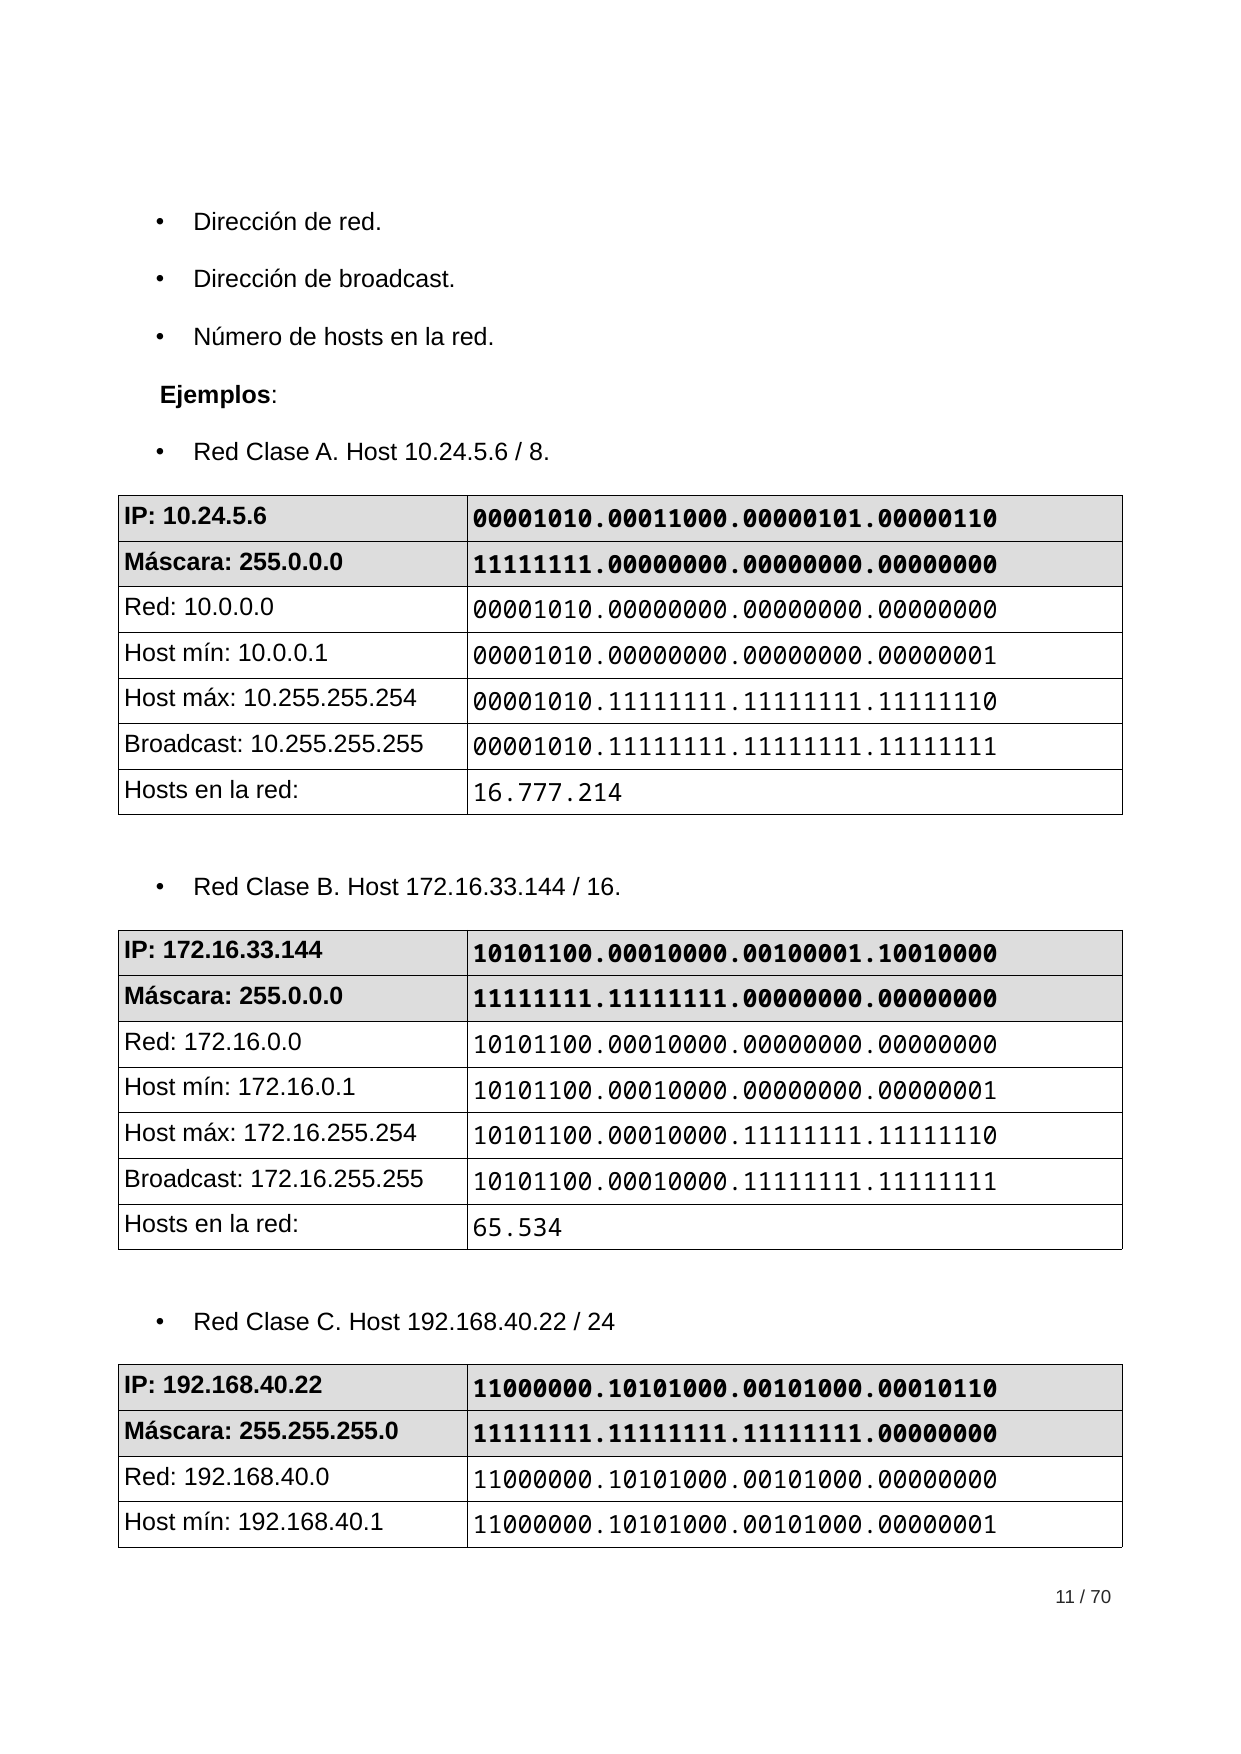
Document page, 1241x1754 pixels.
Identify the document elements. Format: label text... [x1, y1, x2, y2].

table_cell Hosts en la red: [119, 770, 467, 814]
table_cell Máscara: 255.0.0.0 [119, 542, 467, 586]
table_cell 11000000.10101000.00101000.00000000 [468, 1457, 1122, 1501]
table_header IP: 10.24.5.6 [119, 496, 467, 541]
table_cell 11111111.11111111.00000000.00000000 [468, 976, 1122, 1021]
table_cell Máscara: 255.255.255.0 [119, 1411, 467, 1456]
table_cell Broadcast: 172.16.255.255 [119, 1159, 467, 1203]
table_header 11000000.10101000.00101000.00010110 [468, 1365, 1122, 1410]
table_cell 16.777.214 [468, 770, 1122, 814]
text Ejemplos: [118, 380, 1122, 408]
table_cell 00001010.11111111.11111111.11111111 [468, 724, 1122, 769]
list Dirección de red. [156, 207, 1122, 236]
list Red Clase C. Host 192.168.40.22 / 24 [156, 1307, 1122, 1336]
list Red Clase A. Host 10.24.5.6 / 8. [156, 437, 1122, 466]
table_cell 10101100.00010000.00000000.00000000 [468, 1022, 1122, 1067]
table_cell Red: 10.0.0.0 [119, 587, 467, 632]
table_cell 65.534 [468, 1205, 1122, 1249]
table_cell 11111111.11111111.11111111.00000000 [468, 1411, 1122, 1456]
table_cell 00001010.00000000.00000000.00000001 [468, 633, 1122, 677]
table_cell 10101100.00010000.11111111.11111111 [468, 1159, 1122, 1203]
table_cell Red: 172.16.0.0 [119, 1022, 467, 1067]
list Red Clase B. Host 172.16.33.144 / 16. [156, 872, 1122, 901]
table_cell 11111111.00000000.00000000.00000000 [468, 542, 1122, 586]
table_header IP: 172.16.33.144 [119, 931, 467, 975]
table_cell 00001010.11111111.11111111.11111110 [468, 679, 1122, 723]
list Número de hosts en la red. [156, 322, 1122, 351]
table_cell Host máx: 172.16.255.254 [119, 1113, 467, 1158]
table_cell Broadcast: 10.255.255.255 [119, 724, 467, 769]
table_cell 00001010.00000000.00000000.00000000 [468, 587, 1122, 632]
table_header 00001010.00011000.00000101.00000110 [468, 496, 1122, 541]
table_cell 10101100.00010000.11111111.11111110 [468, 1113, 1122, 1158]
table_cell Host mín: 192.168.40.1 [119, 1502, 467, 1547]
table_cell Red: 192.168.40.0 [119, 1457, 467, 1501]
table_cell Host mín: 172.16.0.1 [119, 1068, 467, 1112]
table_header 10101100.00010000.00100001.10010000 [468, 931, 1122, 975]
table_cell Host mín: 10.0.0.1 [119, 633, 467, 677]
table_cell Host máx: 10.255.255.254 [119, 679, 467, 723]
table_cell 10101100.00010000.00000000.00000001 [468, 1068, 1122, 1112]
list Dirección de broadcast. [156, 264, 1122, 293]
table_header IP: 192.168.40.22 [119, 1365, 467, 1410]
table_cell Hosts en la red: [119, 1205, 467, 1249]
table_cell Máscara: 255.0.0.0 [119, 976, 467, 1021]
table_cell 11000000.10101000.00101000.00000001 [468, 1502, 1122, 1547]
